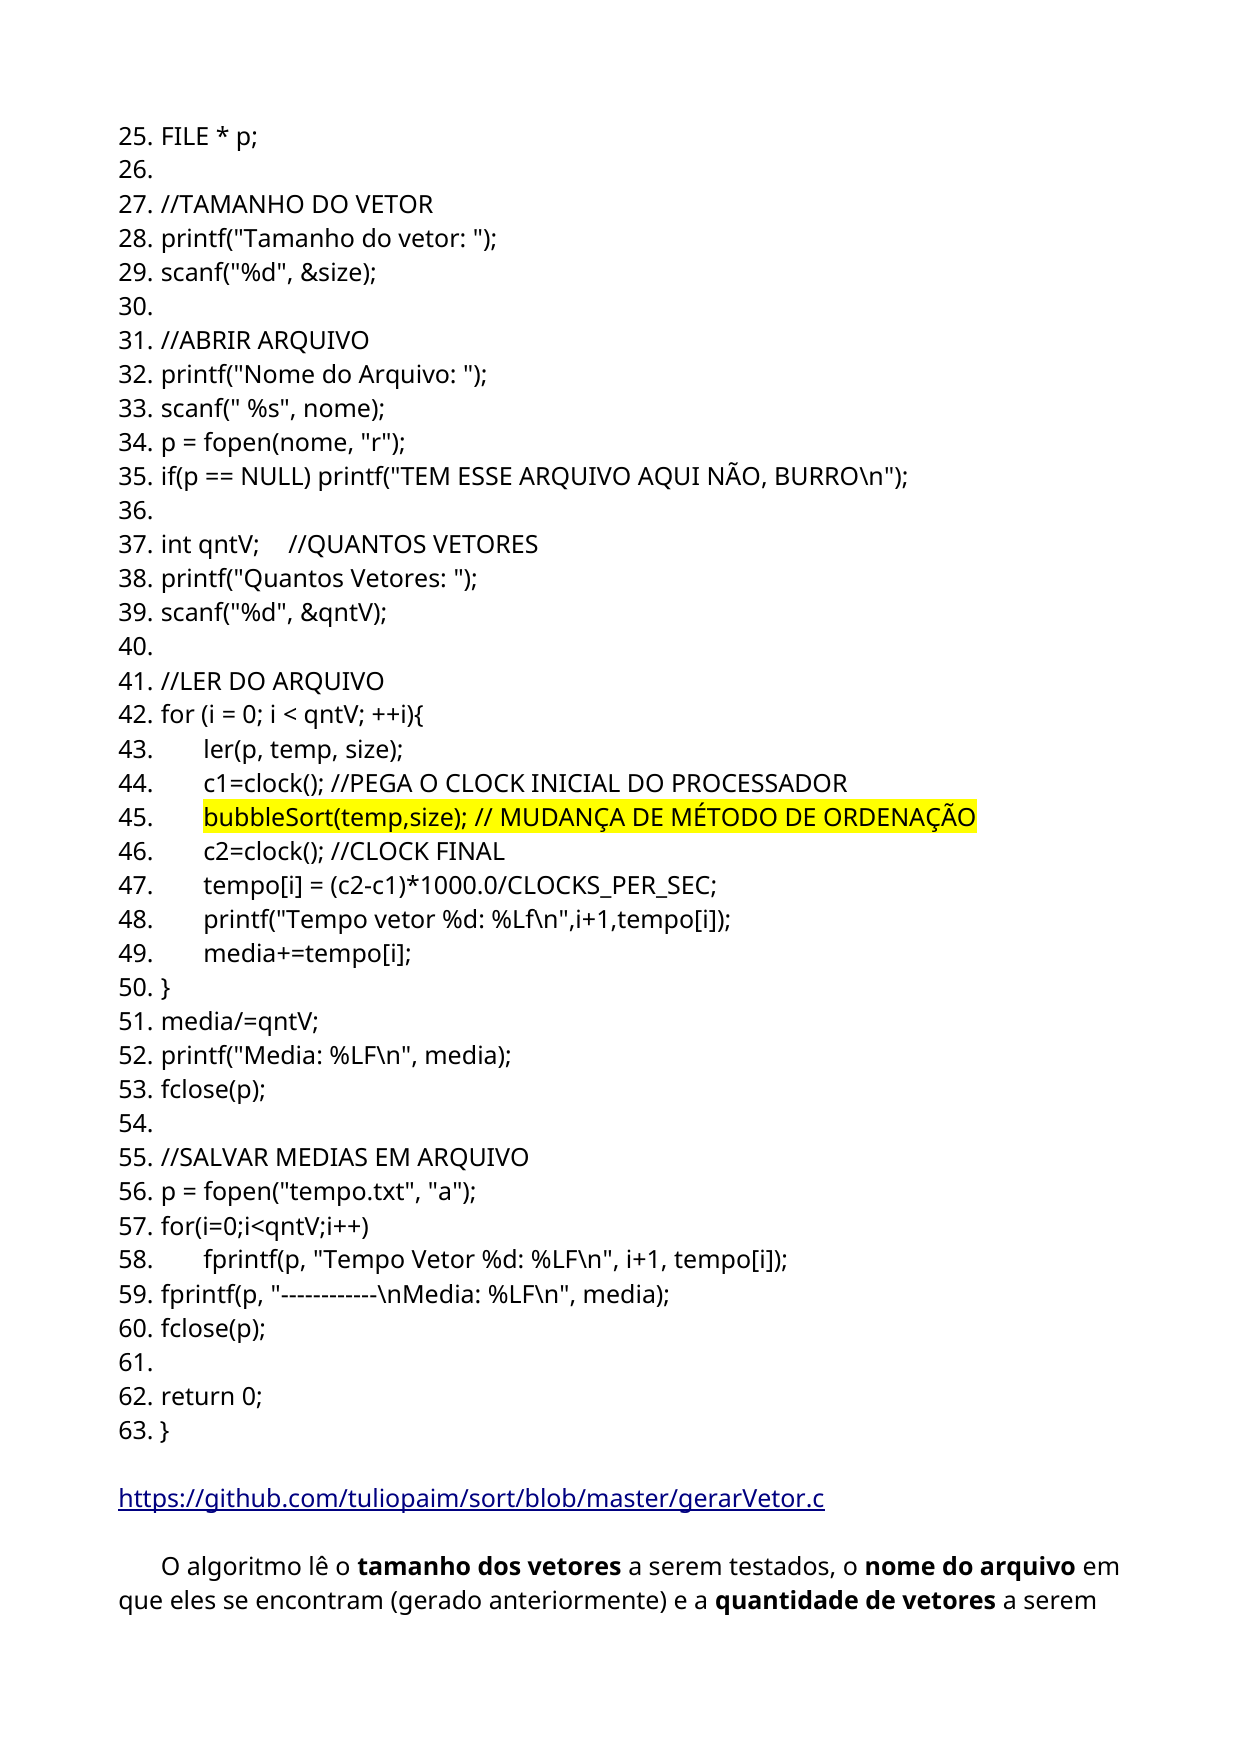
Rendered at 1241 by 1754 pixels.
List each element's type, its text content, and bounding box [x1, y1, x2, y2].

text 42. for (i = 0; i < qntV; ++i){ [118, 697, 1122, 731]
text 57. for(i=0;i<qntV;i++) [118, 1208, 1122, 1242]
text 28. printf("Tamanho do vetor: "); [118, 220, 1122, 254]
text 32. printf("Nome do Arquivo: "); [118, 357, 1122, 391]
text 40. [118, 629, 1122, 663]
text 33. scanf(" %s", nome); [118, 391, 1122, 425]
text 60. fclose(p); [118, 1310, 1122, 1344]
text 44. c1=clock(); //PEGA O CLOCK INICIAL DO PROCESSADOR [118, 765, 1122, 799]
text 25. FILE * p; [118, 118, 1122, 152]
text 46. c2=clock(); //CLOCK FINAL [118, 833, 1122, 867]
text 52. printf("Media: %LF\n", media); [118, 1038, 1122, 1072]
text 36. [118, 493, 1122, 527]
text https://github.com/tuliopaim/sort/blob/master/gerarVetor.c [118, 1481, 1122, 1515]
text 30. [118, 288, 1122, 322]
text 43. ler(p, temp, size); [118, 731, 1122, 765]
text 34. p = fopen(nome, "r"); [118, 425, 1122, 459]
text 45. bubbleSort(temp,size); // MUDANÇA DE MÉTODO DE ORDENAÇÃO [118, 799, 1122, 833]
text 39. scanf("%d", &qntV); [118, 595, 1122, 629]
text 27. //TAMANHO DO VETOR [118, 186, 1122, 220]
text 29. scanf("%d", &size); [118, 254, 1122, 288]
text 59. fprintf(p, "------------\nMedia: %LF\n", media); [118, 1276, 1122, 1310]
text 48. printf("Tempo vetor %d: %Lf\n",i+1,tempo[i]); [118, 902, 1122, 936]
text 37. int qntV; //QUANTOS VETORES [118, 527, 1122, 561]
text O algoritmo lê o tamanho dos vetores a serem testados, o nome do arquivo em que eles se encontram (gerado anteriormente) e a quantidade de vetores a serem [118, 1549, 1122, 1617]
text 50. } [118, 970, 1122, 1004]
text 38. printf("Quantos Vetores: "); [118, 561, 1122, 595]
text 47. tempo[i] = (c2-c1)*1000.0/CLOCKS_PER_SEC; [118, 867, 1122, 902]
text 53. fclose(p); [118, 1072, 1122, 1106]
text 49. media+=tempo[i]; [118, 936, 1122, 970]
text 31. //ABRIR ARQUIVO [118, 322, 1122, 357]
text 61. [118, 1344, 1122, 1378]
text 58. fprintf(p, "Tempo Vetor %d: %LF\n", i+1, tempo[i]); [118, 1242, 1122, 1276]
text 41. //LER DO ARQUIVO [118, 663, 1122, 697]
text 55. //SALVAR MEDIAS EM ARQUIVO [118, 1140, 1122, 1174]
text 35. if(p == NULL) printf("TEM ESSE ARQUIVO AQUI NÃO, BURRO\n"); [118, 459, 1122, 493]
text 63. } [118, 1412, 1122, 1447]
text 56. p = fopen("tempo.txt", "a"); [118, 1174, 1122, 1208]
text 54. [118, 1106, 1122, 1140]
text 51. media/=qntV; [118, 1004, 1122, 1038]
text 26. [118, 152, 1122, 186]
text 62. return 0; [118, 1378, 1122, 1412]
